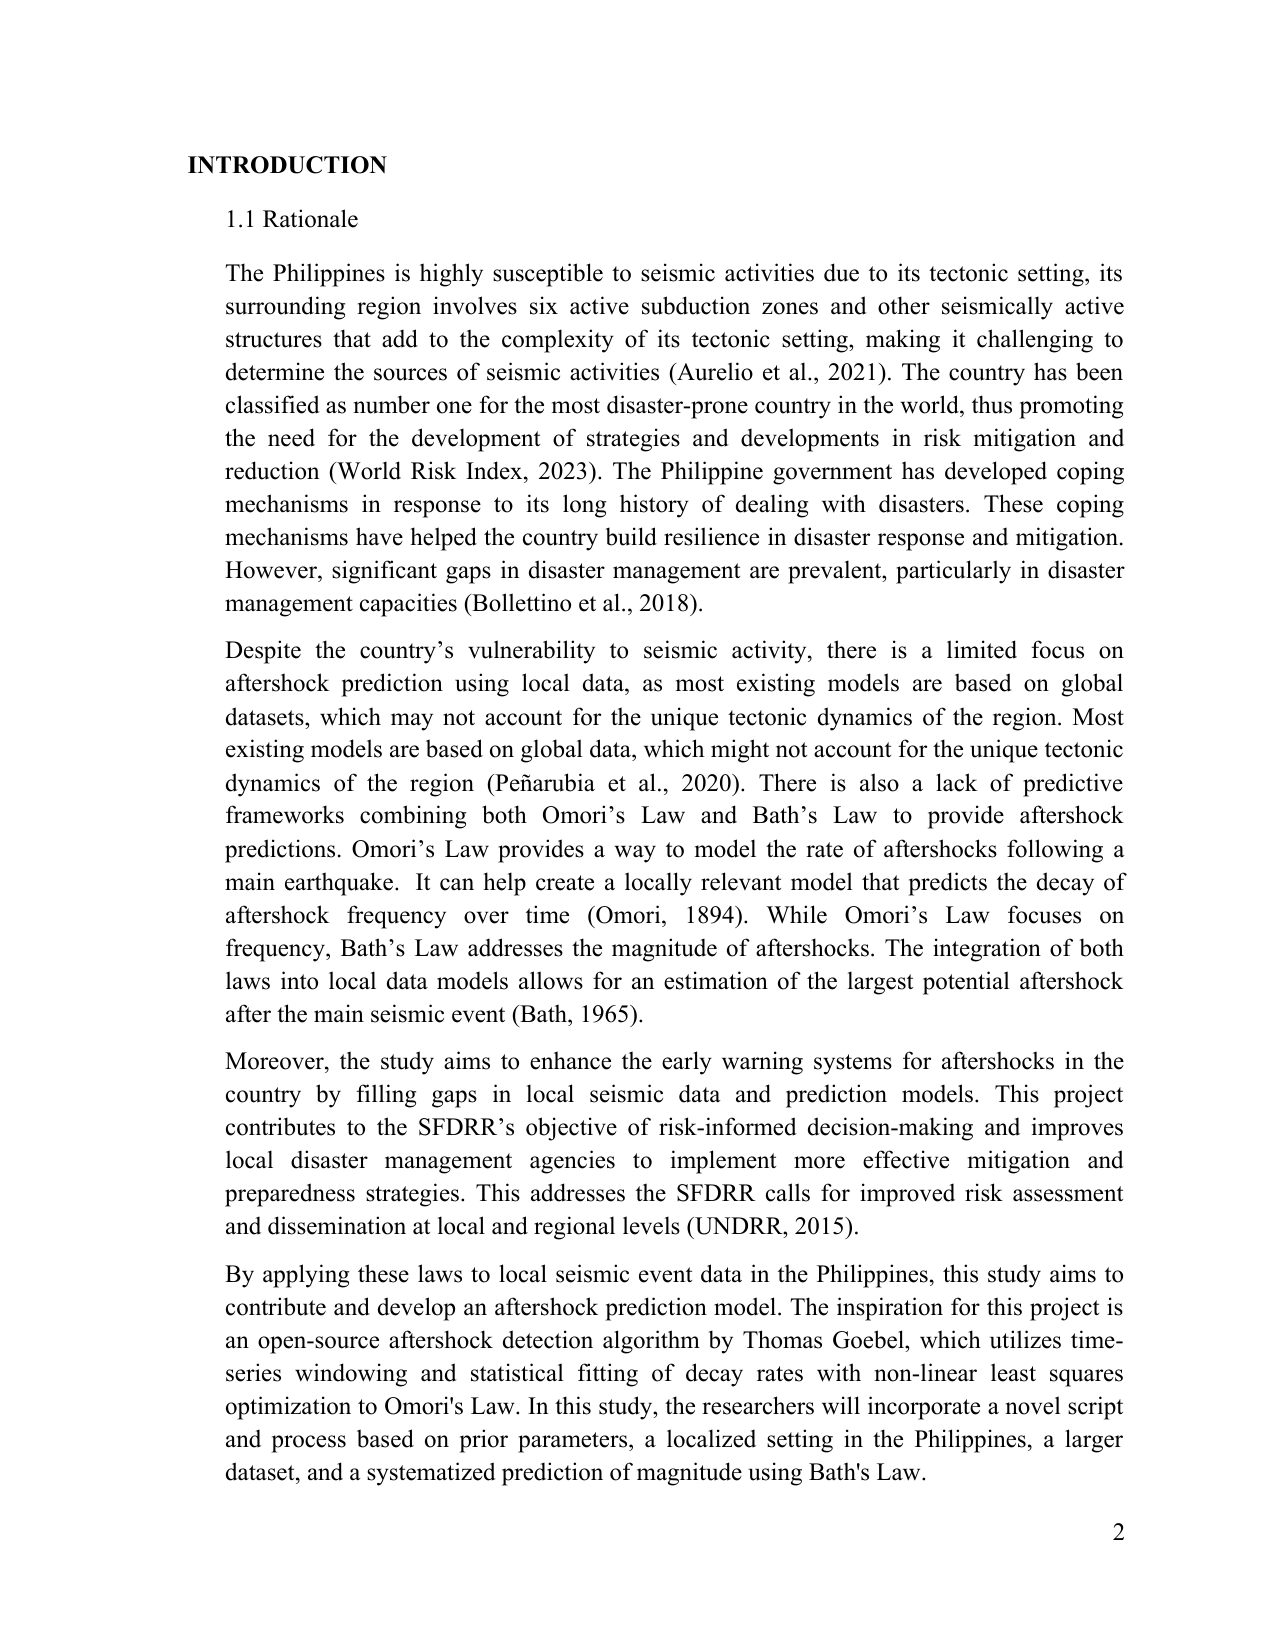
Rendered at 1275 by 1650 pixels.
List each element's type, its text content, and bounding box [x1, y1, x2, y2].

text The Philippines is highly susceptible to seismic activities due to its tectonic setting, its surrounding region involves six active subduction zones and other seismically active structures that add to the complexity of its tectonic setting, making it challenging to determine the sources of seismic activities (Aurelio et al., 2021). The country has been classified as number one for the most disaster-prone country in the world, thus promoting the need for the development of strategies and developments in risk mitigation and reduction (World Risk Index, 2023). The Philippine government has developed coping mechanisms in response to its long history of dealing with disasters. These coping mechanisms have helped the country build resilience in disaster response and mitigation. However, significant gaps in disaster management are prevalent, particularly in disaster management capacities (Bollettino et al., 2018). [225, 258, 1125, 617]
text 1.1 Rationale [225, 204, 1125, 233]
text Despite the country’s vulnerability to seismic activity, there is a limited focus on aftershock prediction using local data, as most existing models are based on global datasets, which may not account for the unique tectonic dynamics of the region. Most existing models are based on global data, which might not account for the unique tectonic dynamics of the region (Peñarubia et al., 2020). There is also a lack of predictive frameworks combining both Omori’s Law and Bath’s Law to provide aftershock predictions. Omori’s Law provides a way to model the rate of aftershocks following a main earthquake. It can help create a locally relevant model that predicts the decay of aftershock frequency over time (Omori, 1894). While Omori’s Law focuses on frequency, Bath’s Law addresses the magnitude of aftershocks. The integration of both laws into local data models allows for an estimation of the largest potential aftershock after the main seismic event (Bath, 1965). [225, 636, 1125, 1027]
text Moreover, the study aims to enhance the early warning systems for aftershocks in the country by filling gaps in local seismic data and prediction models. This project contributes to the SFDRR’s objective of risk-informed decision-making and improves local disaster management agencies to implement more effective mitigation and preparedness strategies. This addresses the SFDRR calls for improved risk assessment and dissemination at local and regional levels (UNDRR, 2015). [225, 1046, 1125, 1240]
subtitle INTRODUCTION [187, 150, 1050, 179]
text By applying these laws to local seismic event data in the Philippines, this study aims to contribute and develop an aftershock prediction model. The inspiration for this project is an open-source aftershock detection algorithm by Thomas Goebel, which utilizes time-series windowing and statistical fitting of decay rates with non-linear least squares optimization to Omori's Law. In this study, the researchers will incorporate a novel script and process based on prior parameters, a localized setting in the Philippines, a larger dataset, and a systematized prediction of magnitude using Bath's Law. [225, 1259, 1125, 1486]
